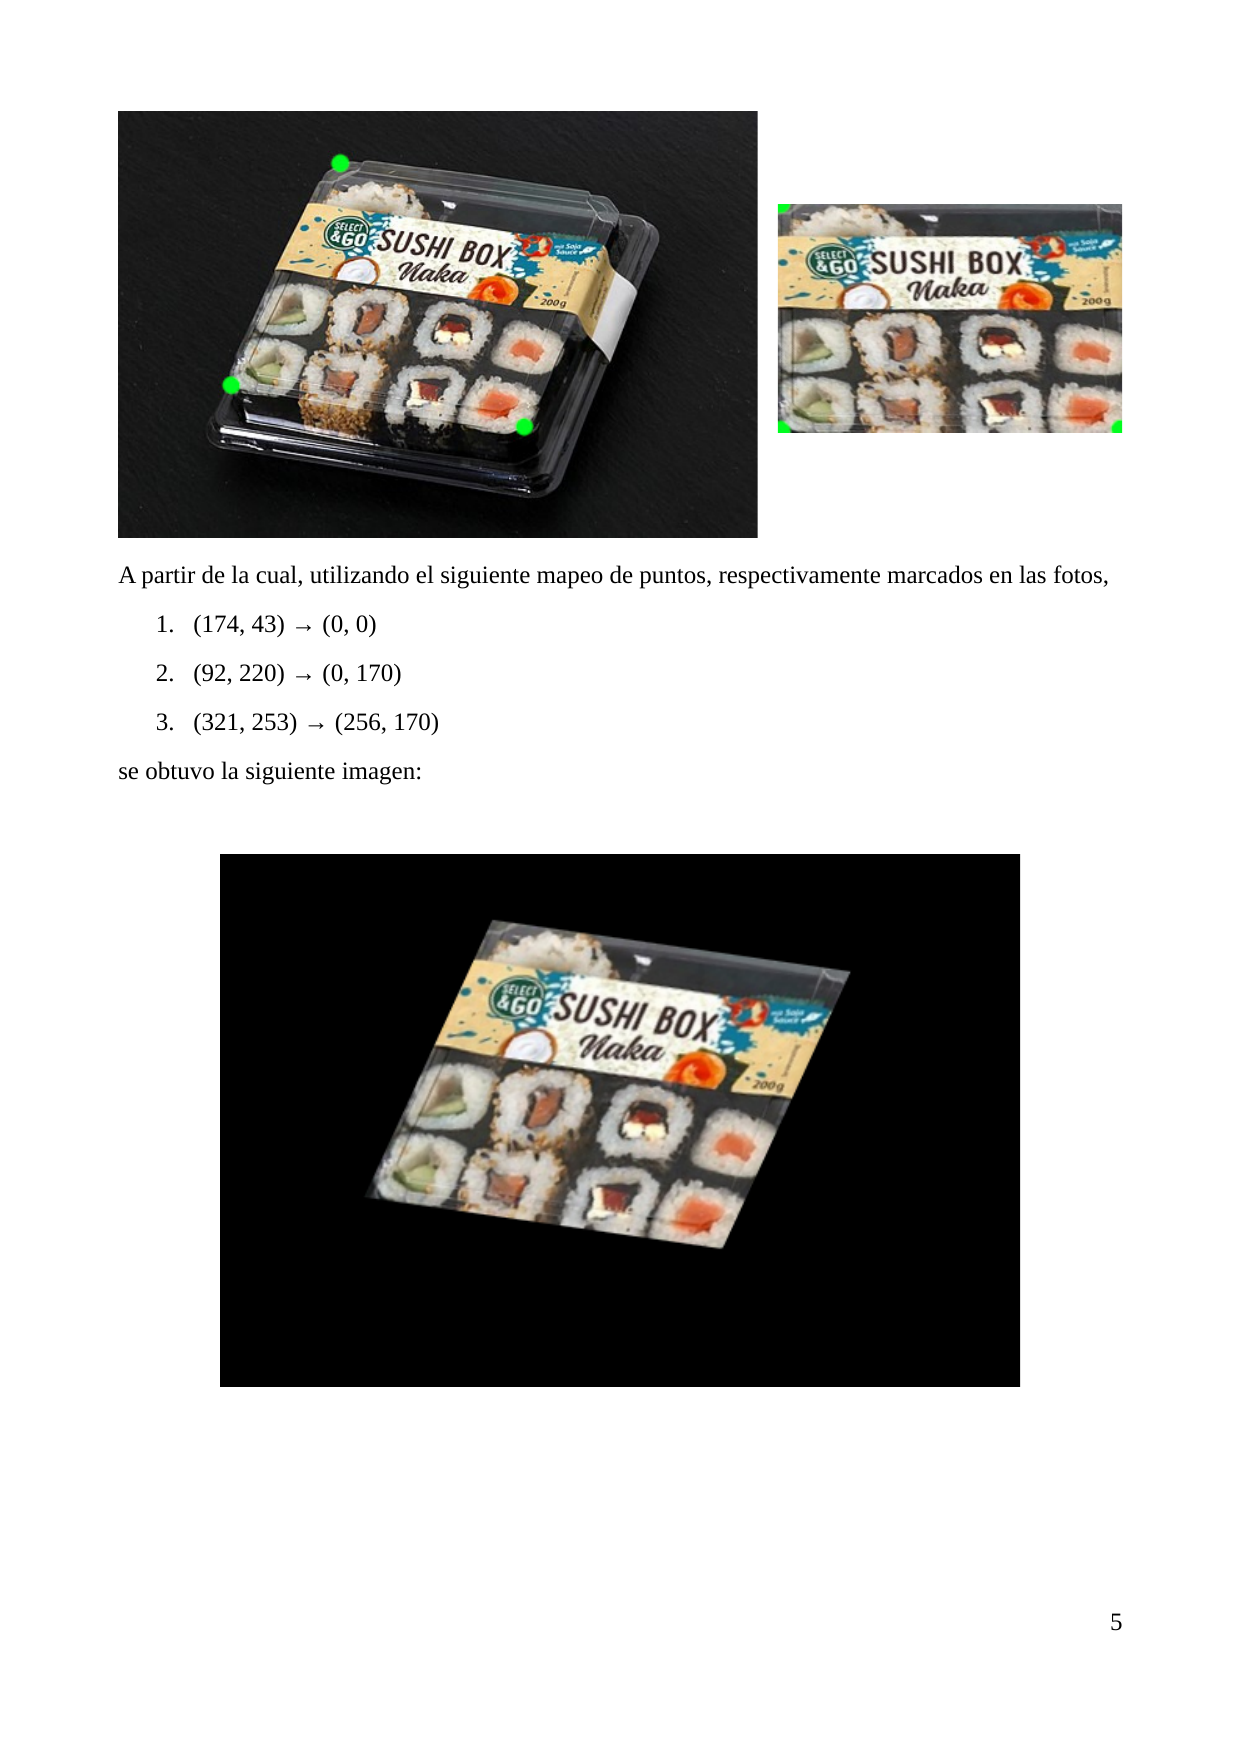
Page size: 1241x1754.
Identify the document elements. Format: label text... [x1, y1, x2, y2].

picture [220, 854, 1020, 1387]
list (92, 220) → (0, 170) [156, 658, 1122, 687]
list (174, 43) → (0, 0) [156, 609, 1122, 637]
text se obtuvo la siguiente imagen: [118, 756, 1122, 785]
list (321, 253) → (256, 170) [156, 707, 1122, 736]
picture [118, 111, 758, 538]
text A partir de la cual, utilizando el siguiente mapeo de puntos, respectivamente marcados en las fotos, [118, 560, 1122, 588]
picture [777, 204, 1123, 433]
